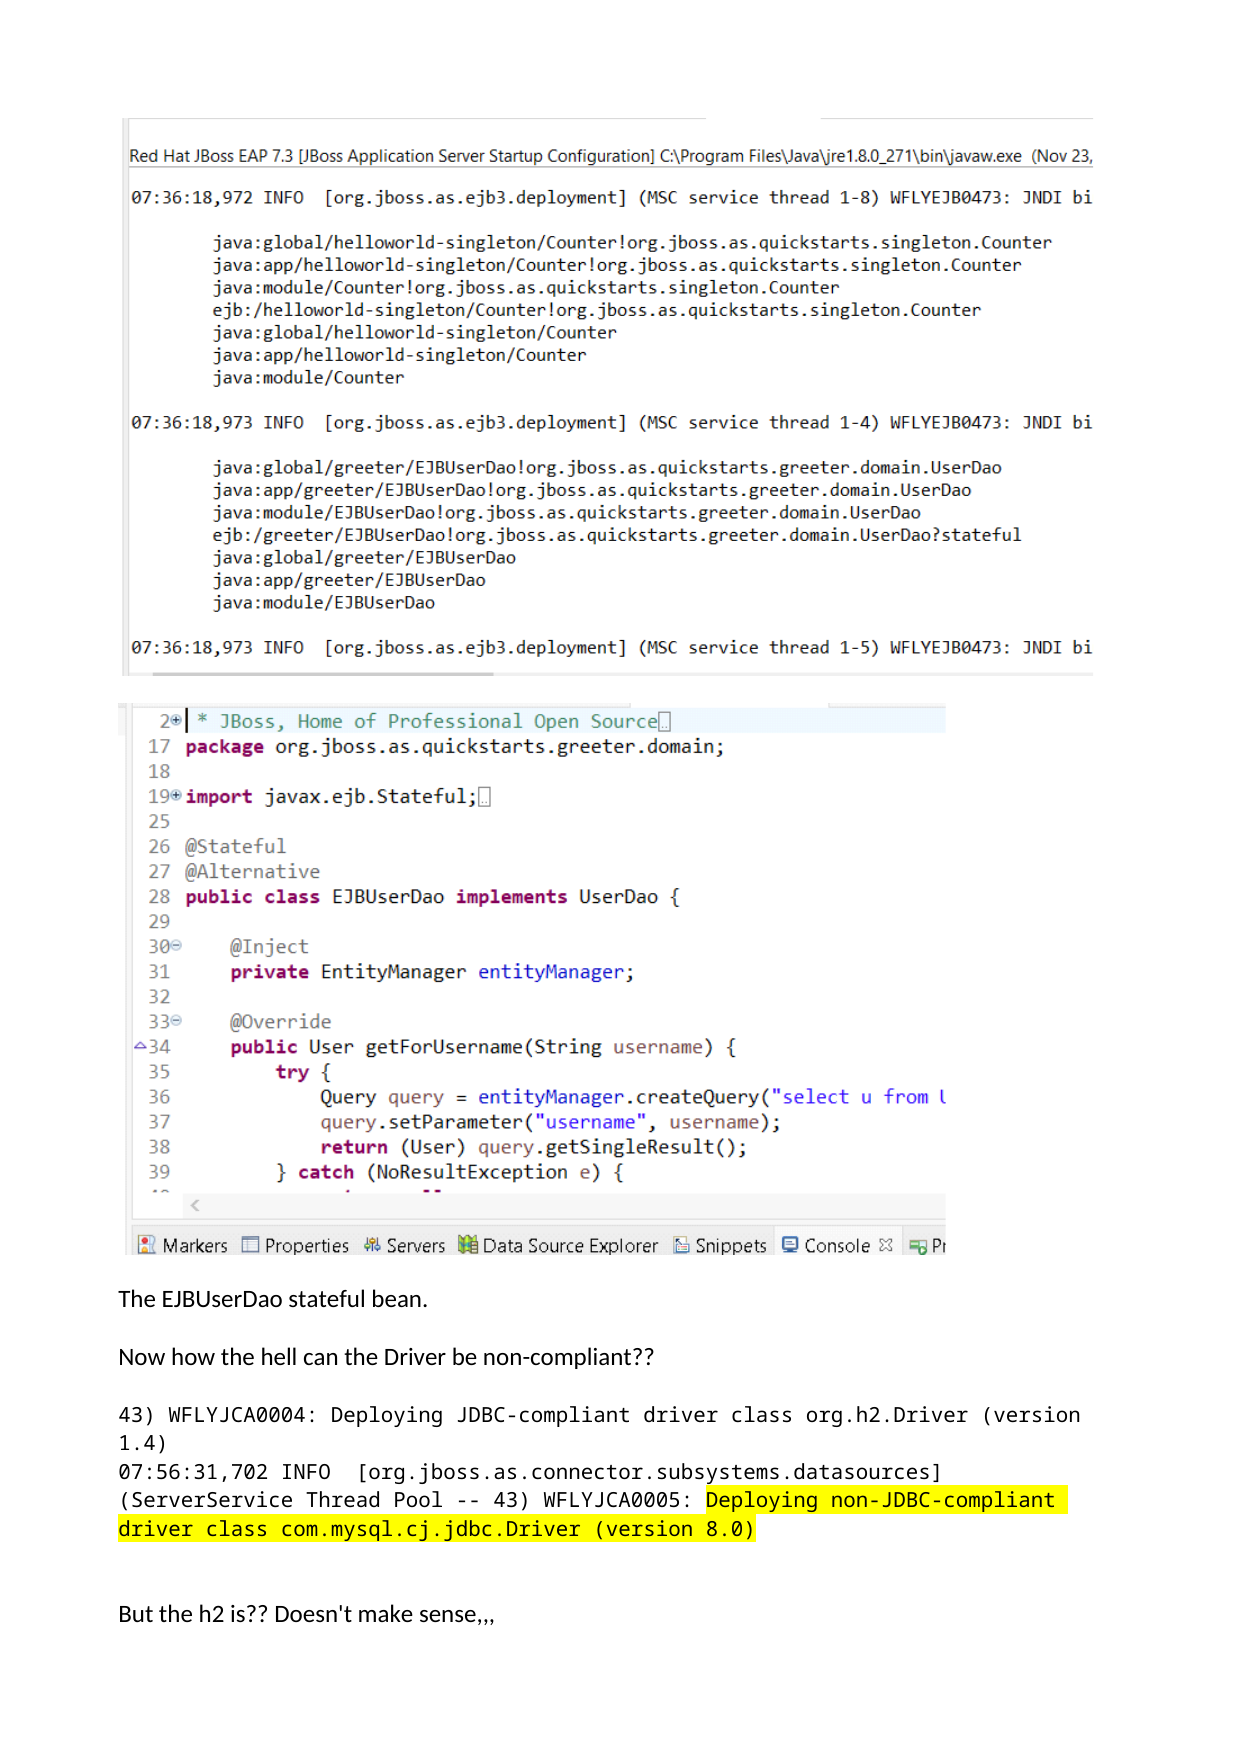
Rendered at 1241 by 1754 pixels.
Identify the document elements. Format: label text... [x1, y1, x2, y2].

text 43) WFLYJCA0004: Deploying JDBC-compliant driver class org.h2.Driver (version 1.4) [118, 1400, 1122, 1457]
text The EJBUserDao stateful bean. [118, 1283, 1122, 1313]
text Now how the hell can the Driver be non-compliant?? [118, 1341, 1122, 1372]
text But the h2 is?? Doesn't make sense,,, [118, 1598, 1122, 1629]
text 07:56:31,702 INFO [org.jboss.as.connector.subsystems.datasources] (ServerService Thread Pool -- 43) WFLYJCA0005: Deploying non-JDBC-compliant driver class com.mysql.cj.jdbc.Driver (version 8.0) [118, 1457, 1122, 1542]
